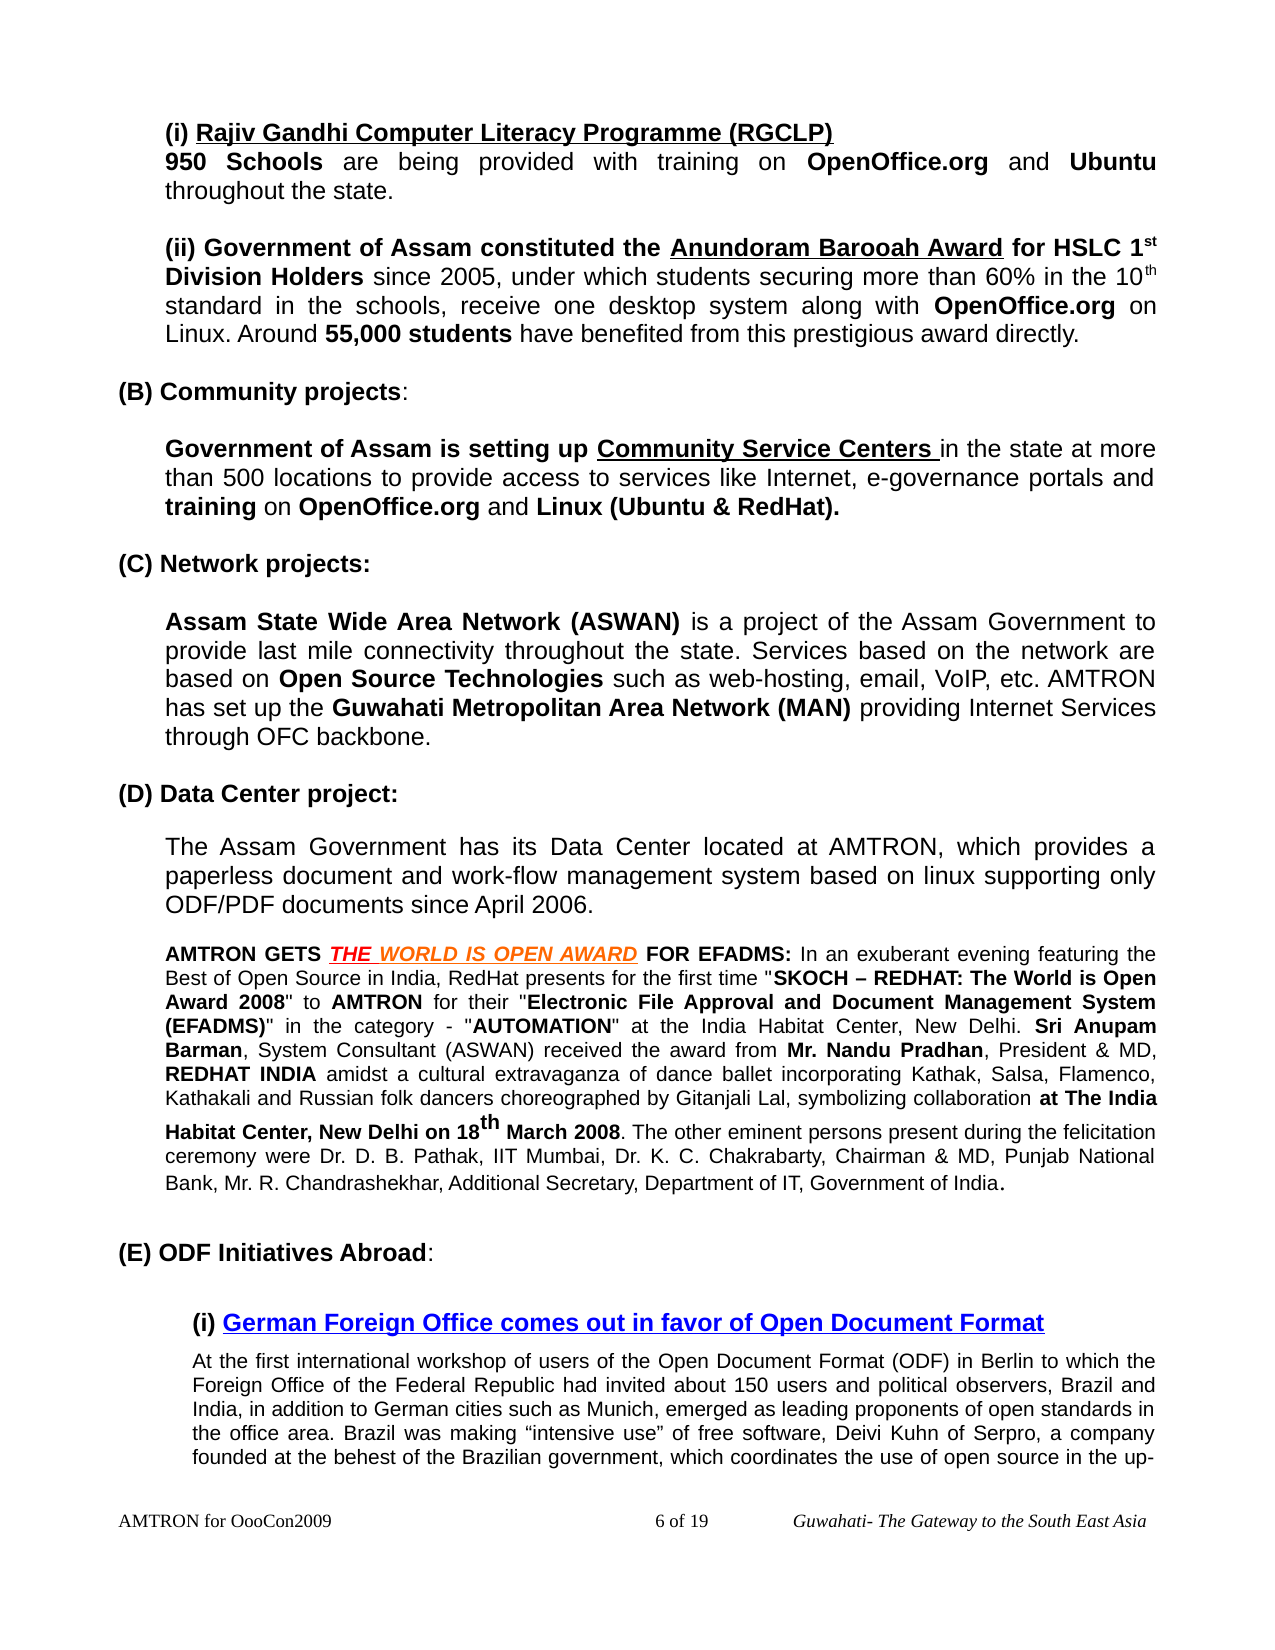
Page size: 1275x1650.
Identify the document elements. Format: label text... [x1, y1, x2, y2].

text (i) Rajiv Gandhi Computer Literacy Programme (RGCLP) [165, 118, 1157, 147]
text Assam State Wide Area Network (ASWAN) is a project of the Assam Government to provide last mile connectivity throughout the state. Services based on the network are based on Open Source Technologies such as web-hosting, email, VoIP, etc. AMTRON has set up the Guwahati Metropolitan Area Network (MAN) providing Internet Services through OFC backbone. [165, 607, 1157, 751]
text (ii) Government of Assam constituted the Anundoram Barooah Award for HSLC 1st Division Holders since 2005, under which students securing more than 60% in the 10th standard in the schools, receive one desktop system along with OpenOffice.org on Linux. Around 55,000 students have benefited from this prestigious award directly. [165, 233, 1157, 348]
text (i) German Foreign Office comes out in favor of Open Document Format [192, 1308, 1157, 1337]
text (C) Network projects: [118, 549, 1157, 578]
text At the first international workshop of users of the Open Document Format (ODF) in Berlin to which the Foreign Office of the Federal Republic had invited about 150 users and political observers, Brazil and India, in addition to German cities such as Munich, emerged as leading proponents of open standards in the office area. Brazil was making “intensive use” of free software, Deivi Kuhn of Serpro, a company founded at the behest of the Brazilian government, which coordinates the use of open source in the up- [192, 1349, 1157, 1469]
text Government of Assam is setting up Community Service Centers in the state at more than 500 locations to provide access to services like Internet, e-governance portals and training on OpenOffice.org and Linux (Ubuntu & RedHat). [165, 434, 1157, 521]
text 950 Schools are being provided with training on OpenOffice.org and Ubuntu throughout the state. [165, 147, 1157, 204]
text AMTRON GETS THE WORLD IS OPEN AWARD FOR EFADMS: In an exuberant evening featuring the Best of Open Source in India, RedHat presents for the first time "SKOCH – REDHAT: The World is Open Award 2008" to AMTRON for their "Electronic File Approval and Document Management System (EFADMS)" in the category - "AUTOMATION" at the India Habitat Center, New Delhi. Sri Anupam Barman, System Consultant (ASWAN) received the award from Mr. Nandu Pradhan, President & MD, REDHAT INDIA amidst a cultural extravaganza of dance ballet incorporating Kathak, Salsa, Flamenco, Kathakali and Russian folk dancers choreographed by Gitanjali Lal, symbolizing collaboration at The India Habitat Center, New Delhi on 18th March 2008. The other eminent persons present during the felicitation ceremony were Dr. D. B. Pathak, IIT Mumbai, Dr. K. C. Chakrabarty, Chairman & MD, Punjab National Bank, Mr. R. Chandrashekhar, Additional Secretary, Department of IT, Government of India. [165, 942, 1157, 1196]
text (D) Data Center project: [118, 779, 1157, 808]
text (B) Community projects: [118, 377, 1157, 406]
text The Assam Government has its Data Center located at AMTRON, which provides a paperless document and work-flow management system based on linux supporting only ODF/PDF documents since April 2006. [165, 832, 1157, 918]
text (E) ODF Initiatives Abroad: [118, 1237, 1157, 1266]
